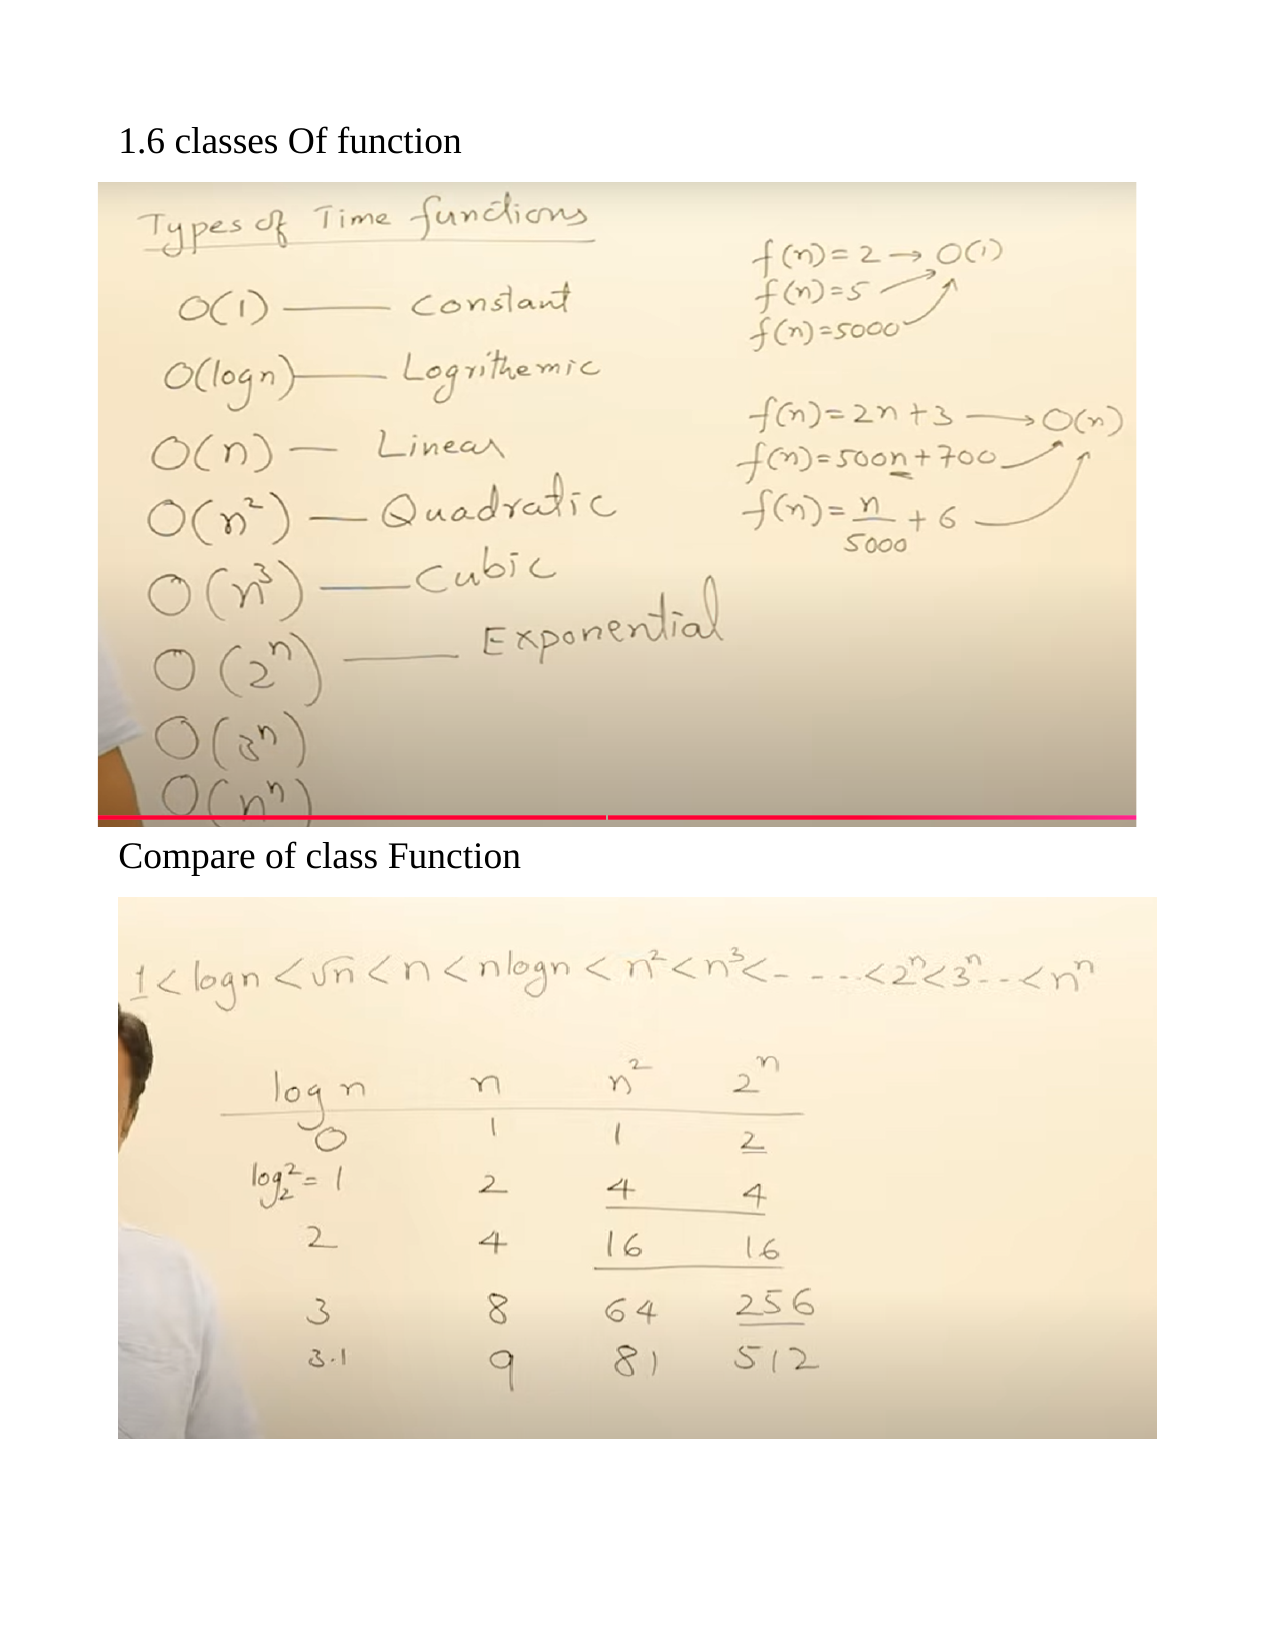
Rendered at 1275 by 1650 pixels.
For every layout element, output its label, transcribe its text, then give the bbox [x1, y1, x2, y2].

text 1.6 classes Of function [118, 118, 1157, 161]
text Compare of class Function [118, 182, 1157, 876]
picture [118, 897, 1157, 1439]
picture [97, 182, 1137, 827]
